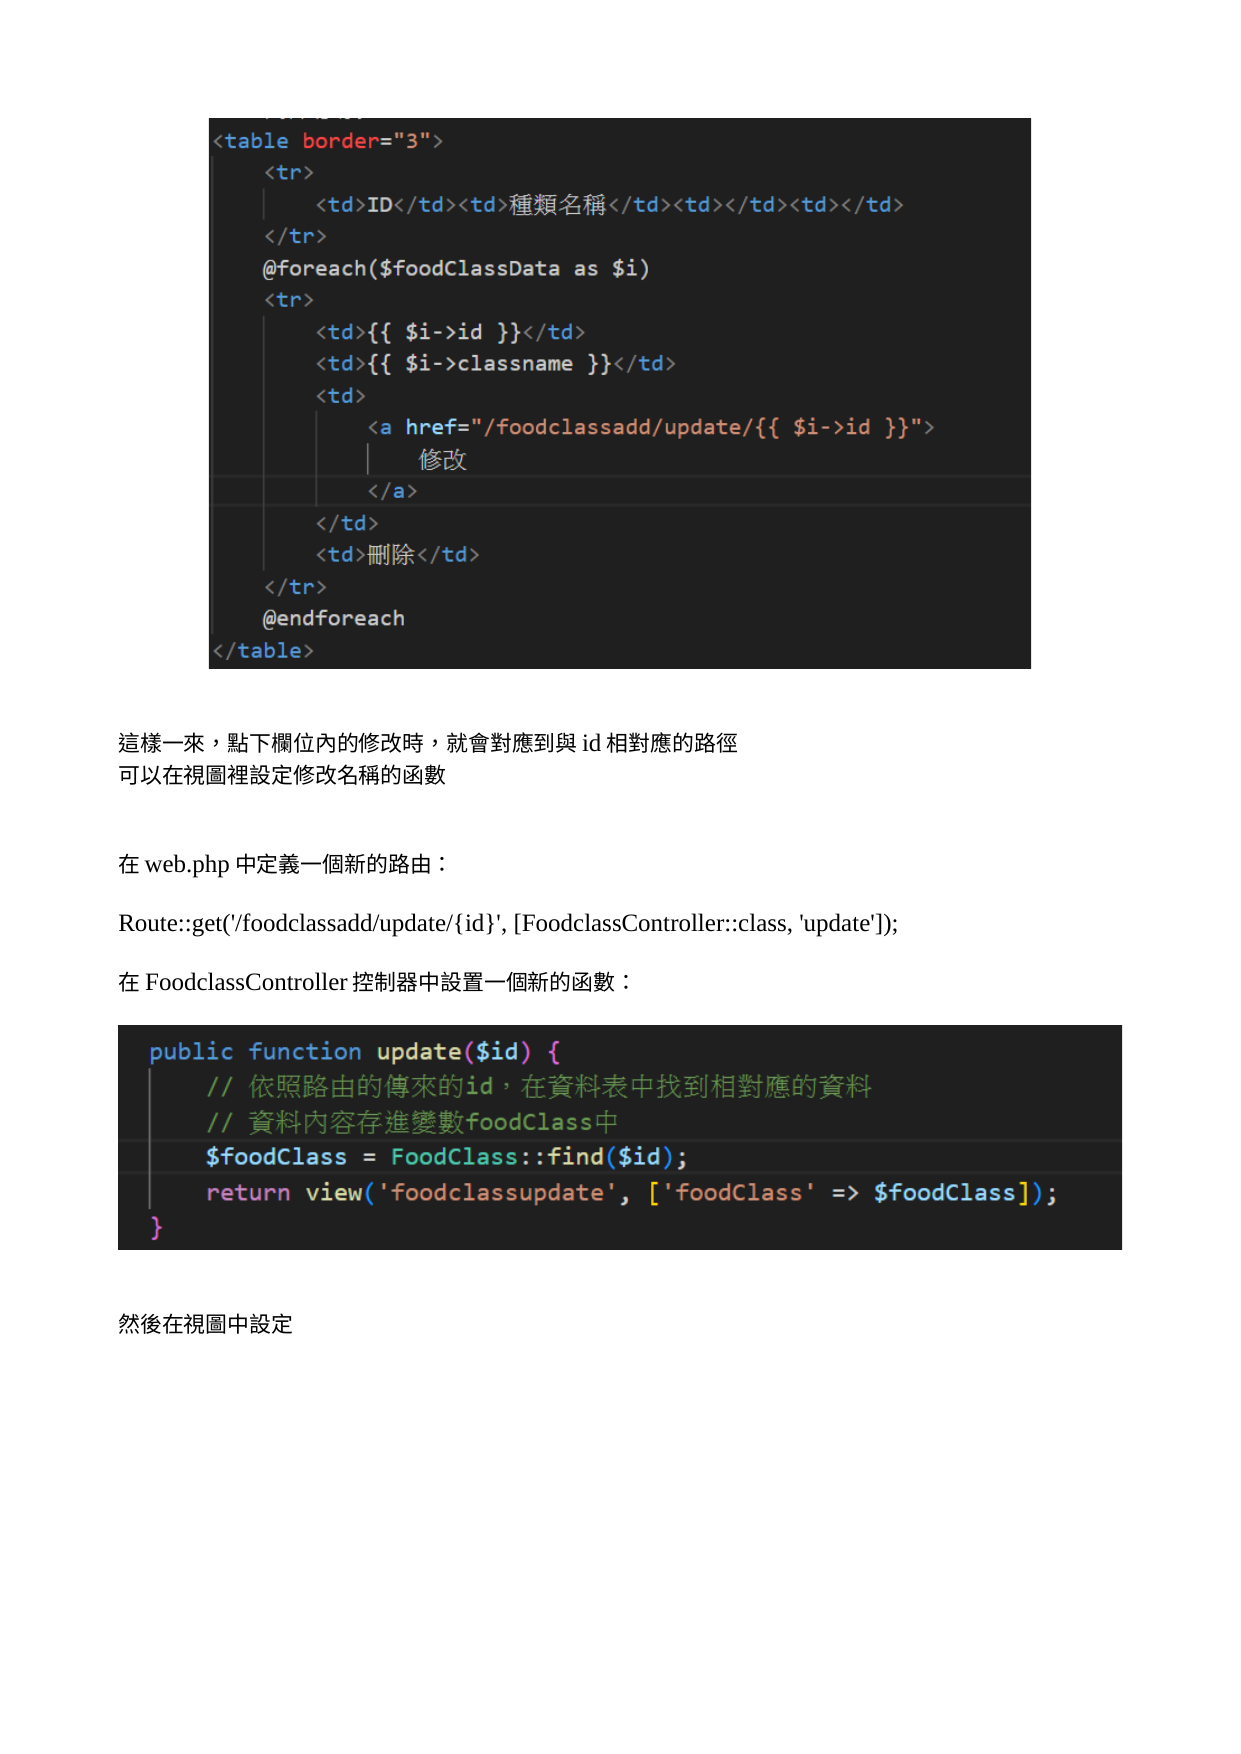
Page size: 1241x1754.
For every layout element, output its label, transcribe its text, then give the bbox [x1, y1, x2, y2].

text Route::get('/foodclassadd/update/{id}', [FoodclassController::class, 'update']); [118, 908, 1122, 936]
text 可以在視圖裡設定修改名稱的函數 [118, 758, 1122, 790]
text 這樣一來，點下欄位內的修改時，就會對應到與id相對應的路徑 [118, 726, 1122, 758]
text 在 FoodclassController控制器中設置一個新的函數： [118, 965, 1122, 997]
text 在web.php中定義一個新的路由： [118, 847, 1122, 879]
picture [118, 1025, 1123, 1250]
text 然後在視圖中設定 [118, 1307, 1122, 1338]
picture [208, 118, 1032, 669]
